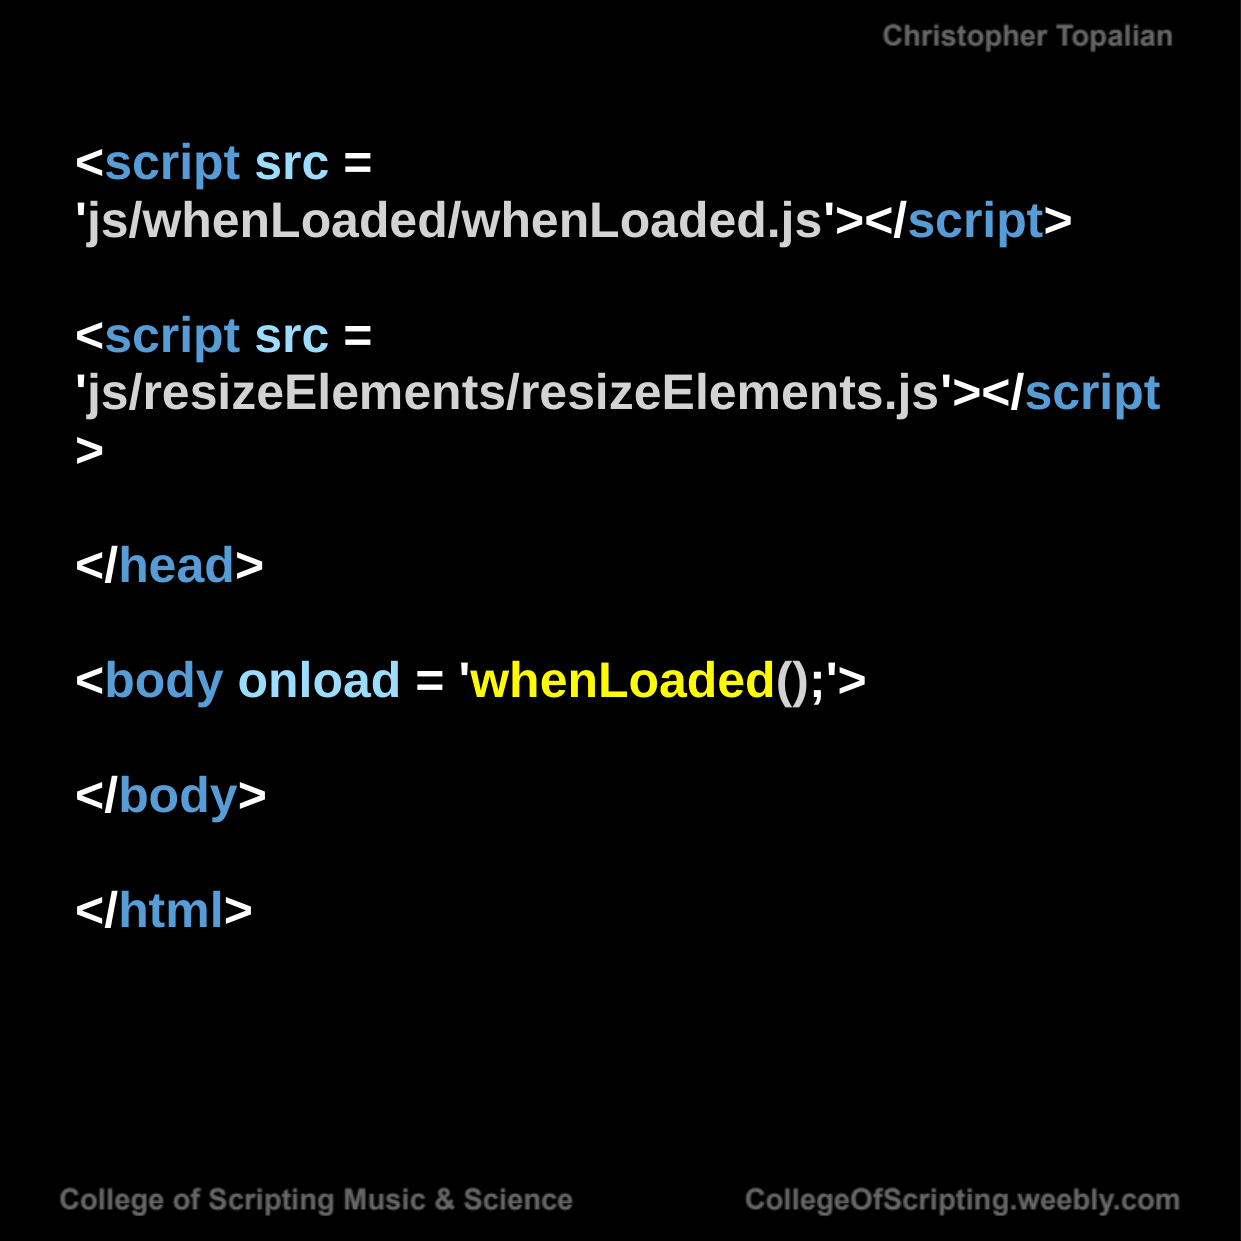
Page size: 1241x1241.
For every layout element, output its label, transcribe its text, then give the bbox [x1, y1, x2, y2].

text <body onload = 'whenLoaded();'> [75, 650, 1166, 707]
text </head> [75, 535, 1166, 592]
text </body> [75, 765, 1166, 822]
text <script src = 'js/whenLoaded/whenLoaded.js'></script> [75, 132, 1166, 247]
text </html> [75, 880, 1166, 937]
text <script src = 'js/resizeElements/resizeElements.js'></script> [75, 305, 1166, 477]
